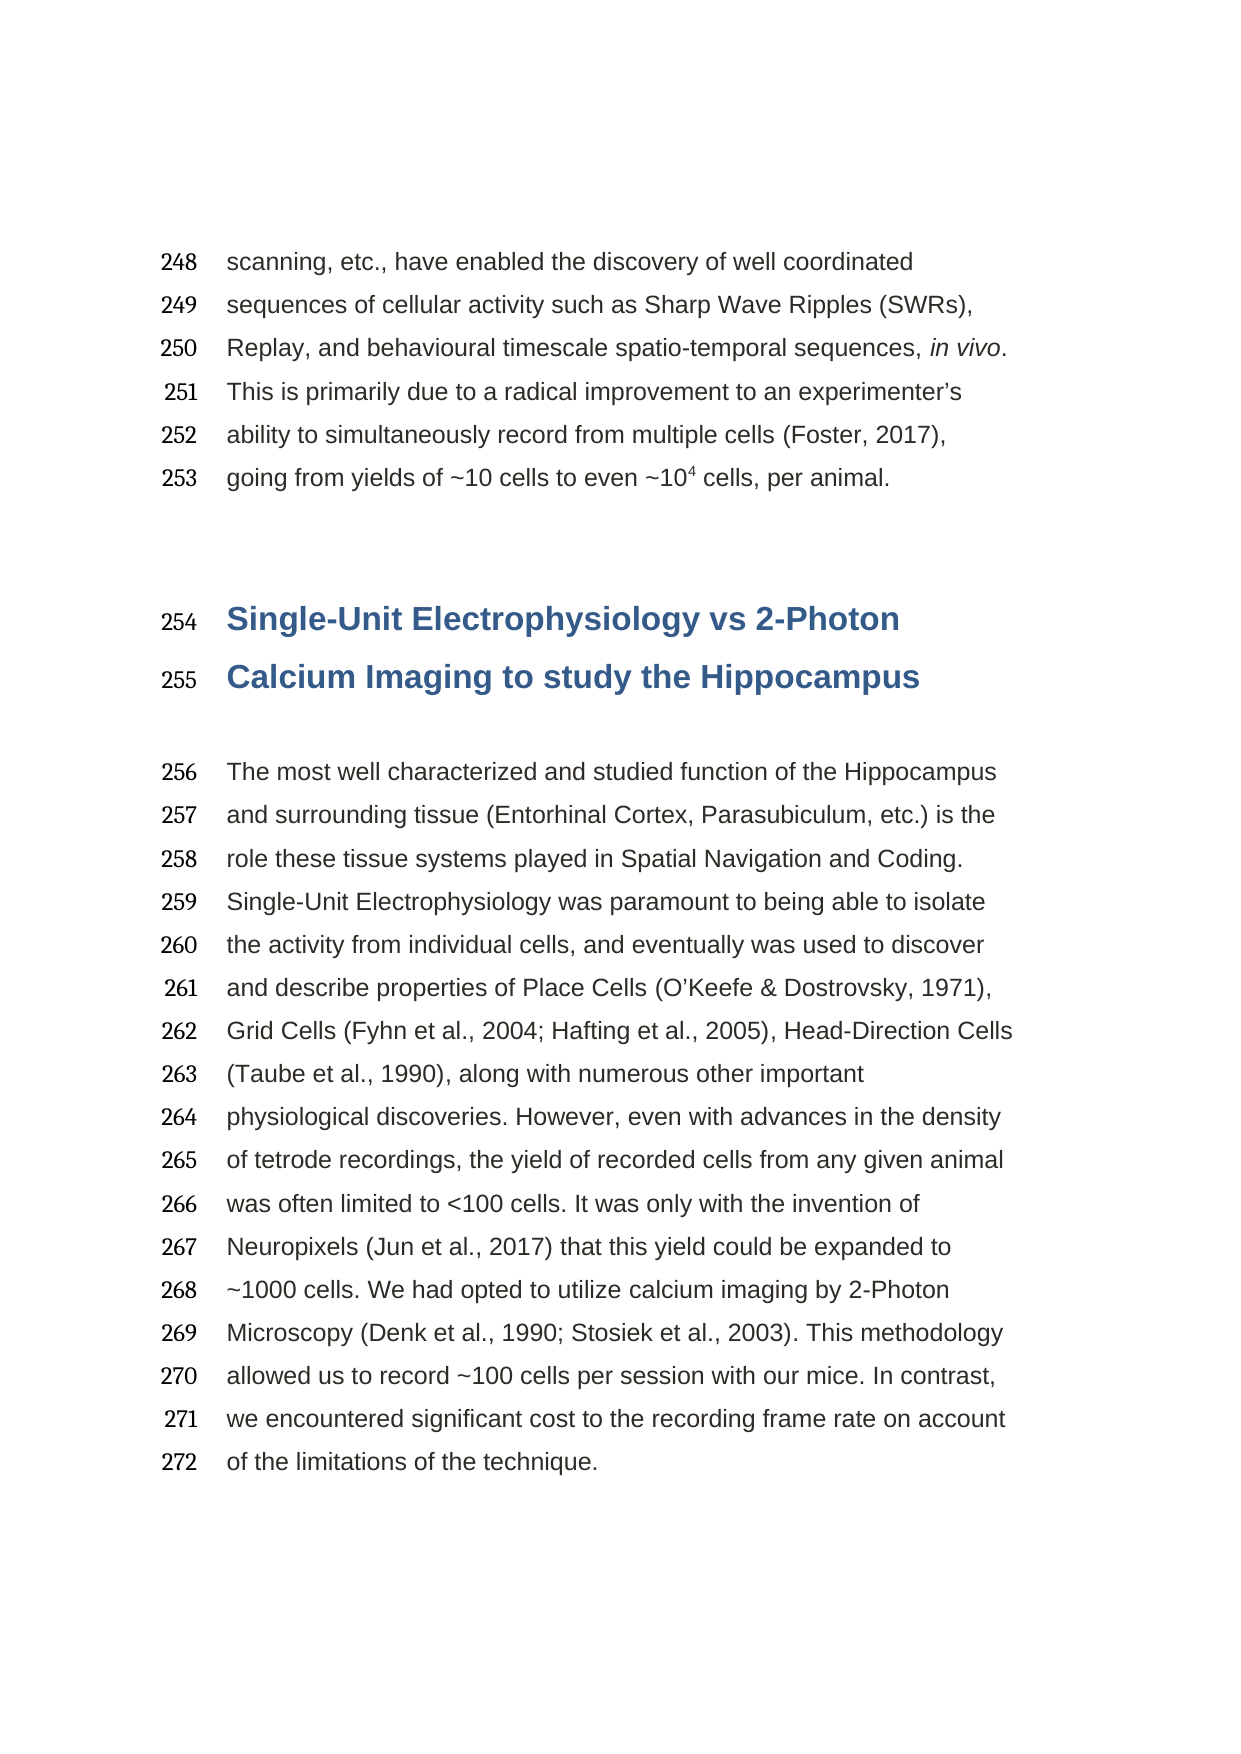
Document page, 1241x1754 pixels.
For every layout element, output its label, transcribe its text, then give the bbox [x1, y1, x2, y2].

text The most well characterized and studied function of the Hippocampus and surrounding tissue (Entorhinal Cortex, Parasubiculum, etc.) is the role these tissue systems played in Spatial Navigation and Coding. Single-Unit Electrophysiology was paramount to being able to isolate the activity from individual cells, and eventually was used to discover and describe properties of Place Cells (O’Keefe & Dostrovsky, 1971), Grid Cells (Fyhn et al., 2004; Hafting et al., 2005)⁠, Head-Direction Cells (Taube et al., 1990)⁠, along with numerous other important physiological discoveries. However, even with advances in the density of tetrode recordings, the yield of recorded cells from any given animal was often limited to <100 cells. It was only with the invention of Neuropixels (Jun et al., 2017)⁠ that this yield could be expanded to ~1000 cells. We had opted to utilize calcium imaging by 2-Photon Microscopy (Denk et al., 1990; Stosiek et al., 2003)⁠. This methodology allowed us to record ~100 cells per session with our mice. In contrast, we encountered significant cost to the recording frame rate on account of the limitations of the technique. [226, 757, 1014, 1476]
text scanning, etc., have enabled the discovery of well coordinated sequences of cellular activity such as Sharp Wave Ripples (SWRs), Replay, and behavioural timescale spatio-temporal sequences, in vivo. This is primarily due to a radical improvement to an experimenter’s ability to simultaneously record from multiple cells (Foster, 2017)⁠, going from yields of ~10 cells to even ~104 cells, per animal. [226, 247, 1014, 492]
subtitle Single-Unit Electrophysiology vs 2-Photon Calcium Imaging to study the Hippocampus [226, 599, 1014, 695]
